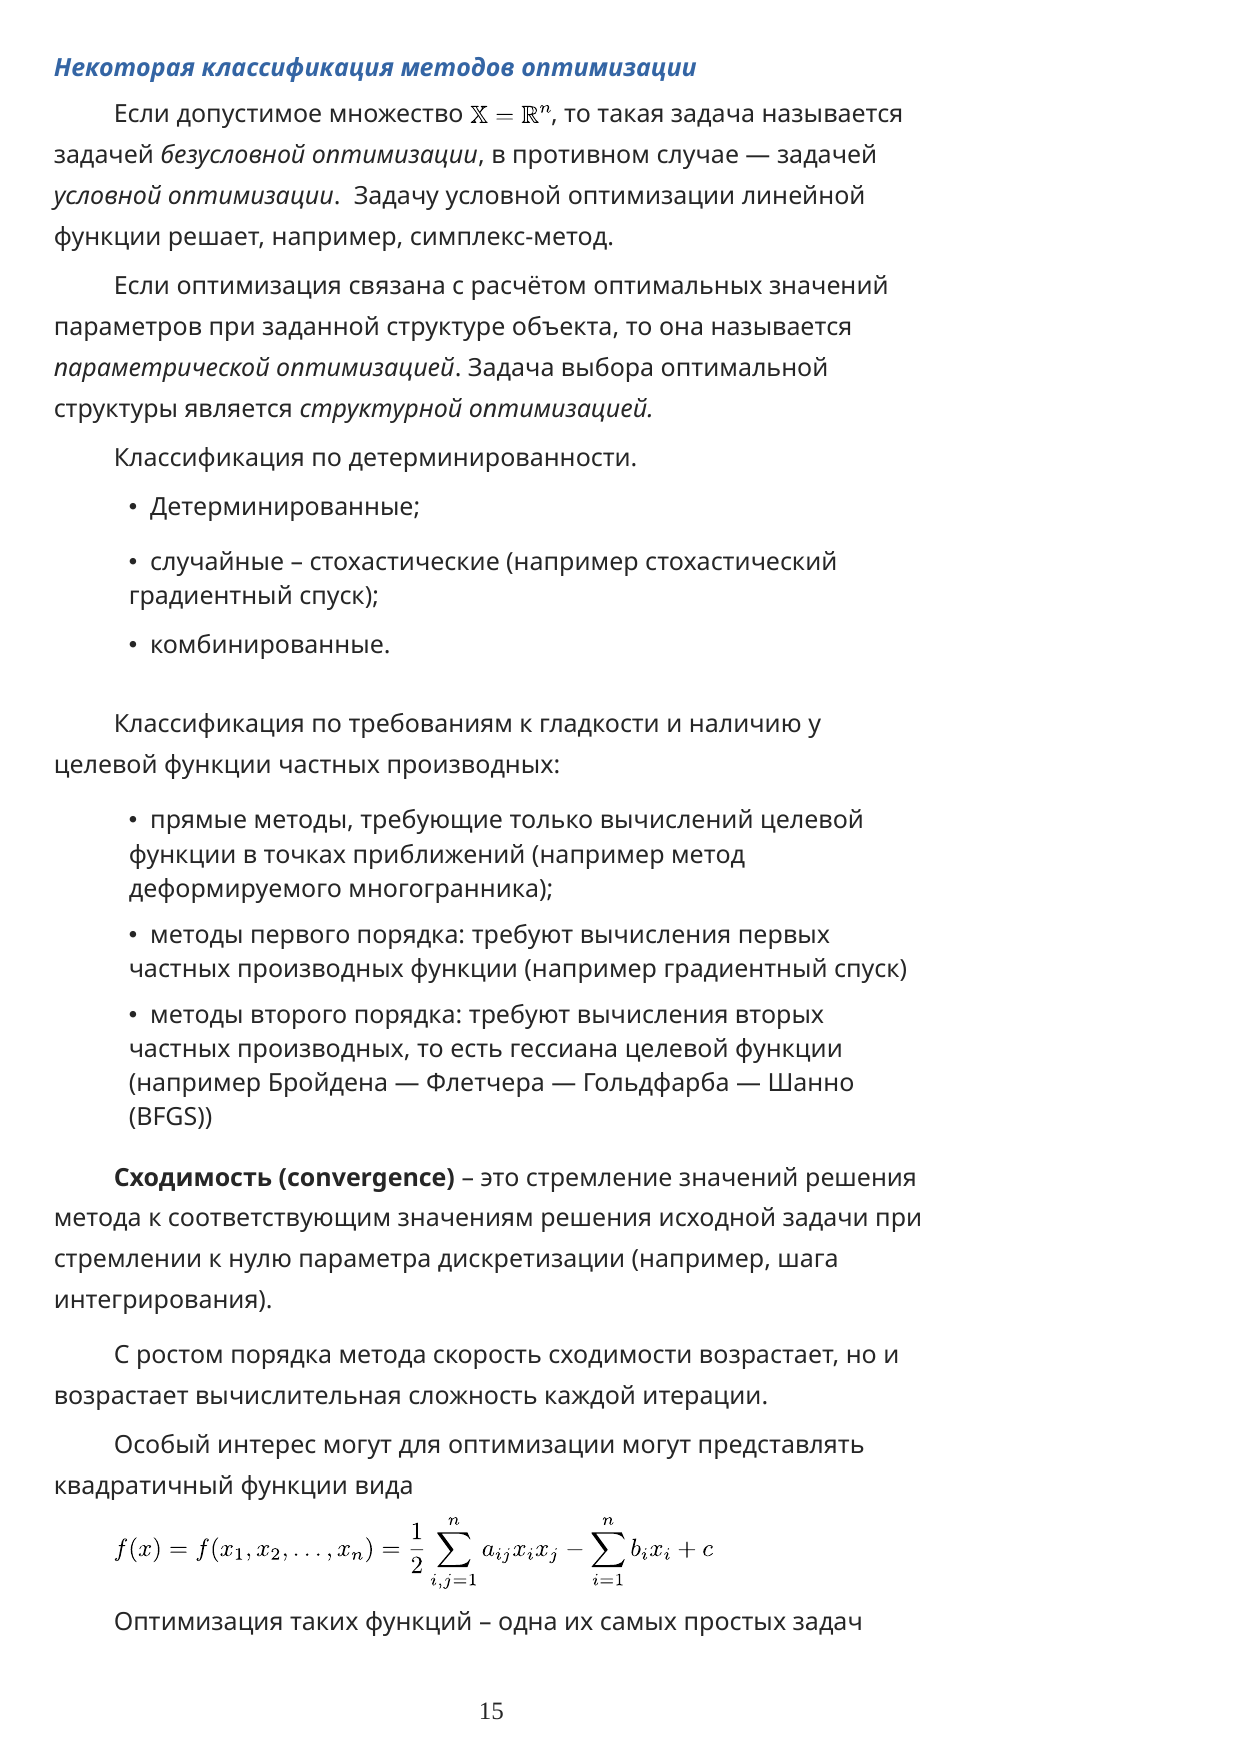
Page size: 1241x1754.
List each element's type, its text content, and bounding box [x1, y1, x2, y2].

subtitle Некоторая классификация методов оптимизации [53, 49, 928, 83]
list прямые методы, требующие только вычислений целевой функции в точках приближений (например метод деформируемого многогранника); [128, 802, 928, 904]
list случайные – стохастические (например стохастический градиентный спуск); [128, 544, 928, 612]
text Классификация по детерминированности. [53, 439, 928, 473]
list методы первого порядка: требуют вычисления первых частных производных функции (например градиентный спуск) [128, 916, 928, 984]
list комбинированные. [128, 627, 928, 661]
text Если допустимое множество , то такая задача называется задачей безусловной оптимизации, в противном случае — задачей условной оптимизации. Задачу условной оптимизации линейной функции решает, например, симплекс-метод. [53, 96, 928, 253]
text Если оптимизация связана с расчётом оптимальных значений параметров при заданной структуре объекта, то она называется параметрической оптимизацией. Задача выбора оптимальной структуры является структурной оптимизацией. [53, 268, 928, 424]
list методы второго порядка: требуют вычисления вторых частных производных, то есть гессиана целевой функции (например Бройдена — Флетчера — Гольдфарба — Шанно (BFGS)) [128, 996, 928, 1132]
list Детерминированные; [128, 488, 928, 523]
text Классификация по требованиям к гладкости и наличию у целевой функции частных производных: [53, 706, 928, 781]
text Особый интерес могут для оптимизации могут представлять квадратичный функции вида [53, 1427, 928, 1502]
text Оптимизация таких функций – одна их самых простых задач [53, 1604, 928, 1638]
text С ростом порядка метода скорость сходимости возрастает, но и возрастает вычислительная сложность каждой итерации. [53, 1337, 928, 1412]
text Сходимость (convergence) – это стремление значений решения метода к соответствующим значениям решения исходной задачи при стремлении к нулю параметра дискретизации (например, шага интегрирования). [53, 1159, 928, 1316]
